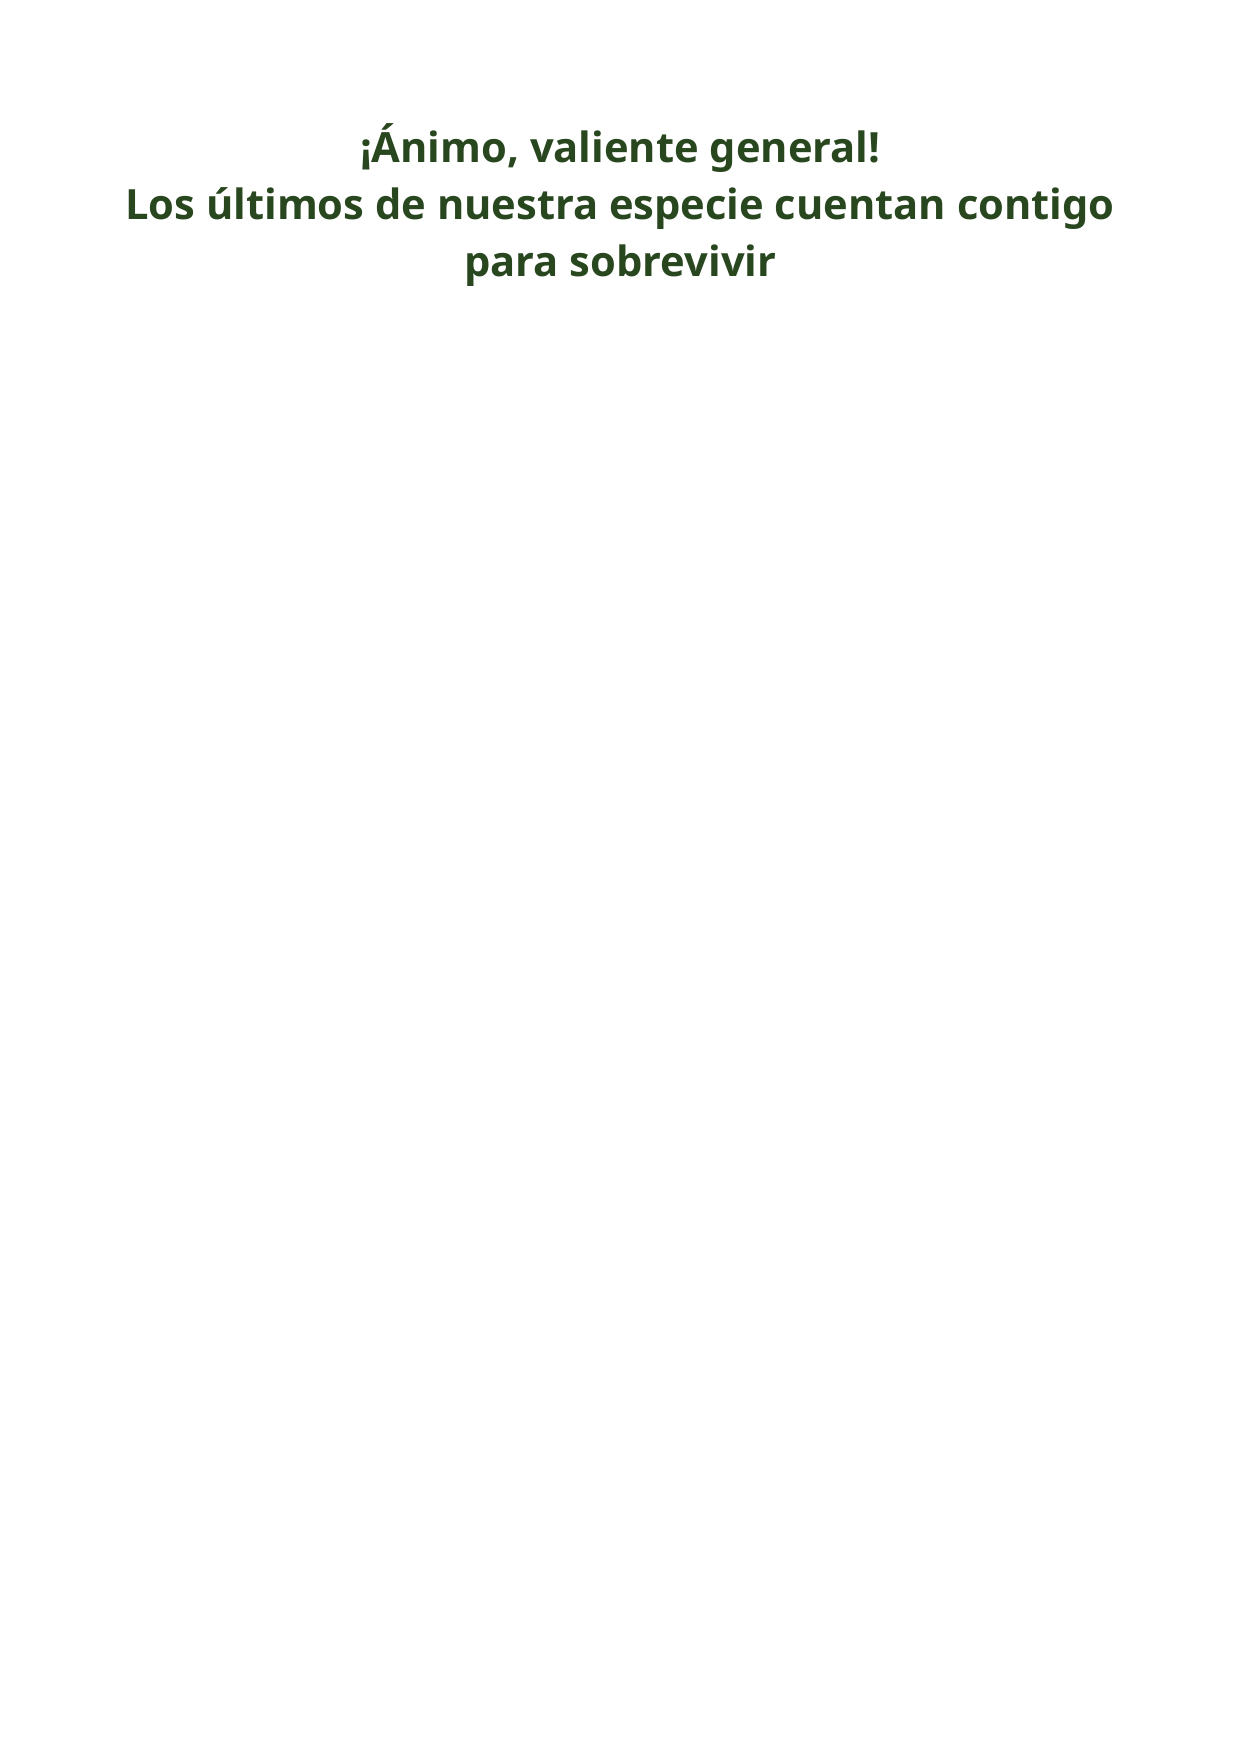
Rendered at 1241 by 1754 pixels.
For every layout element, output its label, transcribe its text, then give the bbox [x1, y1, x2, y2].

subtitle ¡Ánimo, valiente general! Los últimos de nuestra especie cuentan contigo para sobrevivir [118, 118, 1122, 288]
